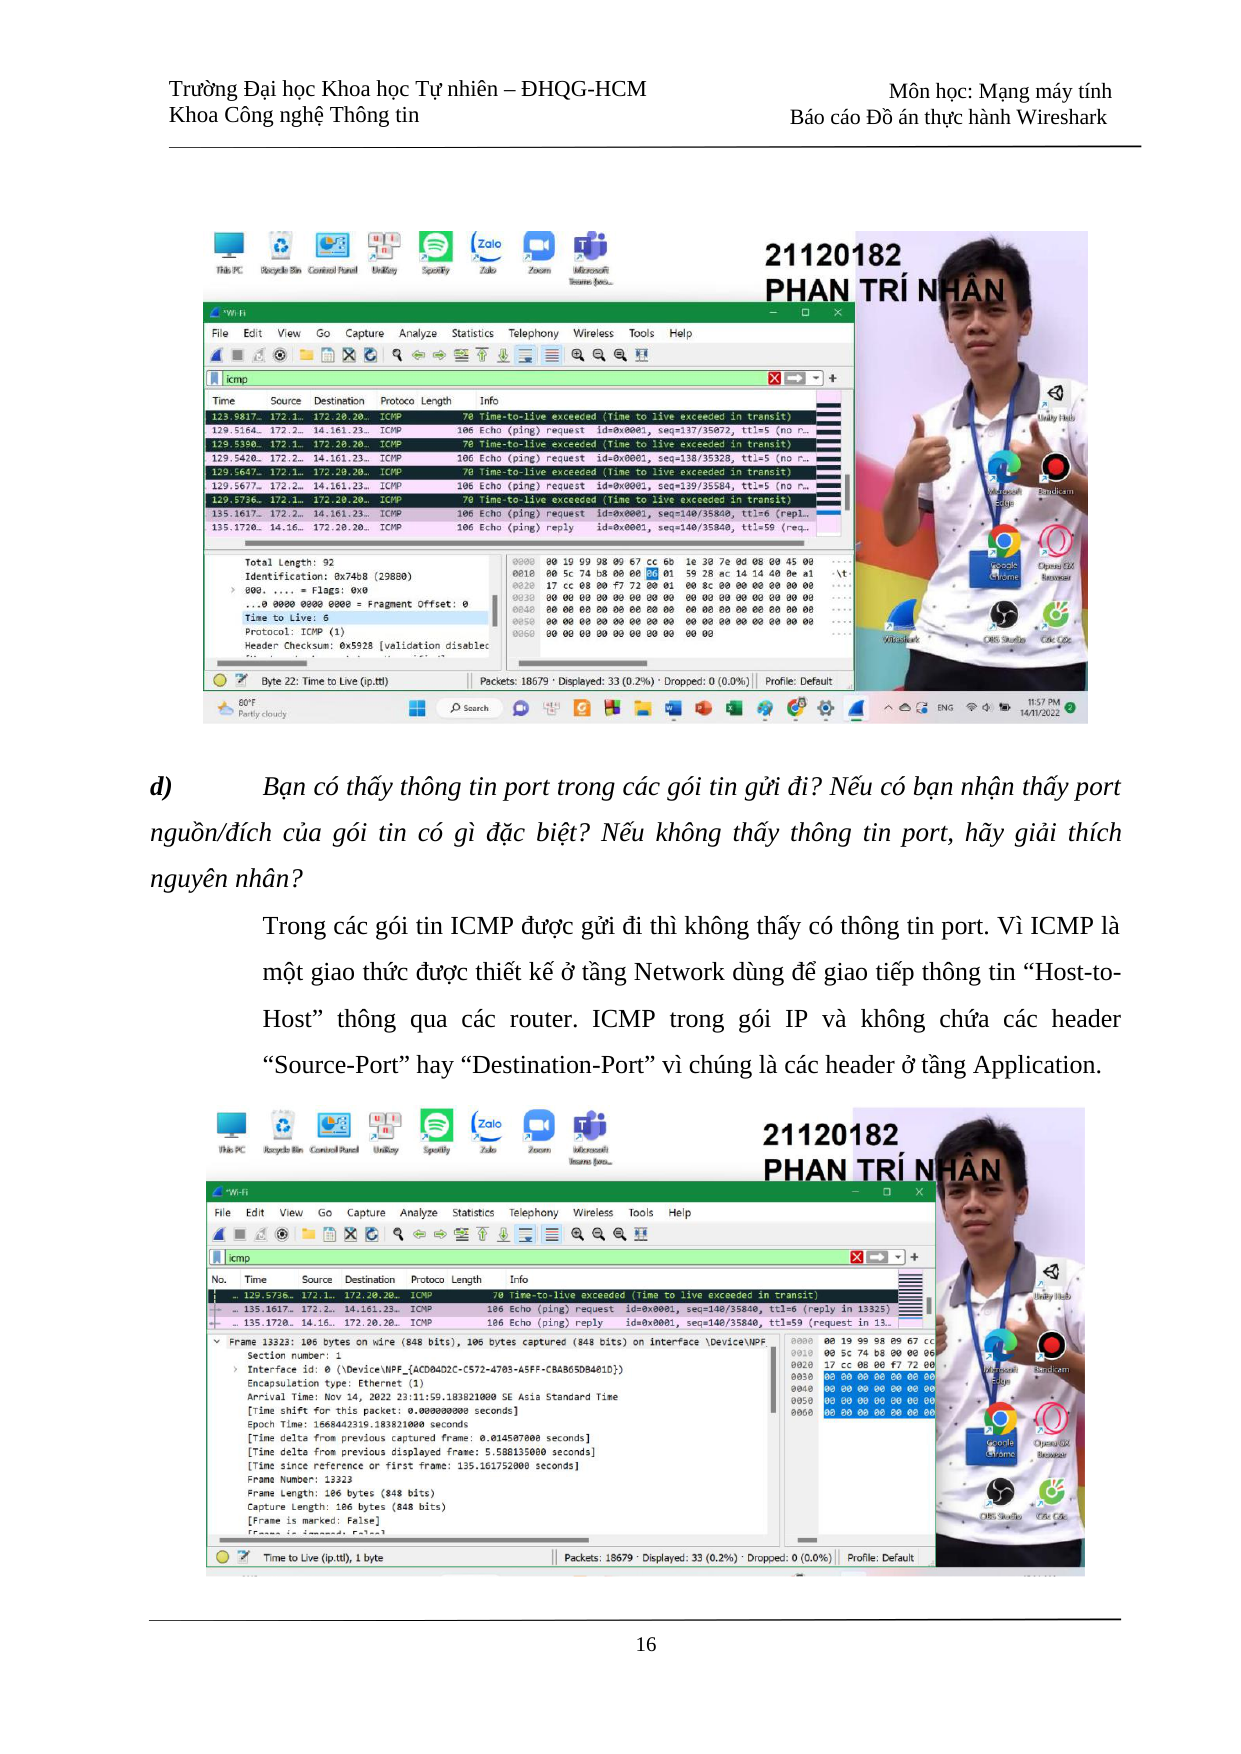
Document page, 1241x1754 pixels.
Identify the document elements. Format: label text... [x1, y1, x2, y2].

picture [203, 231, 1088, 724]
text 16 [150, 1632, 1142, 1656]
text Môn học: Mạng máy tính Báo cáo Đồ án thực hành Wireshark [789, 78, 1123, 129]
text Trường Đại học Khoa học Tự nhiên – ĐHQG-HCM Khoa Công nghệ Thông tin [169, 76, 648, 127]
list Bạn có thấy thông tin port trong các gói tin gửi đi? Nếu có bạn nhận thấy port nguồn/đích của gói tin có gì đặc biệt? Nếu không thấy thông tin port, hãy giải thích nguyên nhân? [150, 770, 1123, 893]
text Trong các gói tin ICMP được gửi đi thì không thấy có thông tin port. Vì ICMP là một giao thức được thiết kế ở tầng Network dùng để giao tiếp thông tin “Host-to-Host” thông qua các router. ICMP trong gói IP và không chứa các header “Source-Port” hay “Destination-Port” vì chúng là các header ở tầng Application. [262, 910, 1123, 1079]
picture [148, 1105, 1122, 1621]
